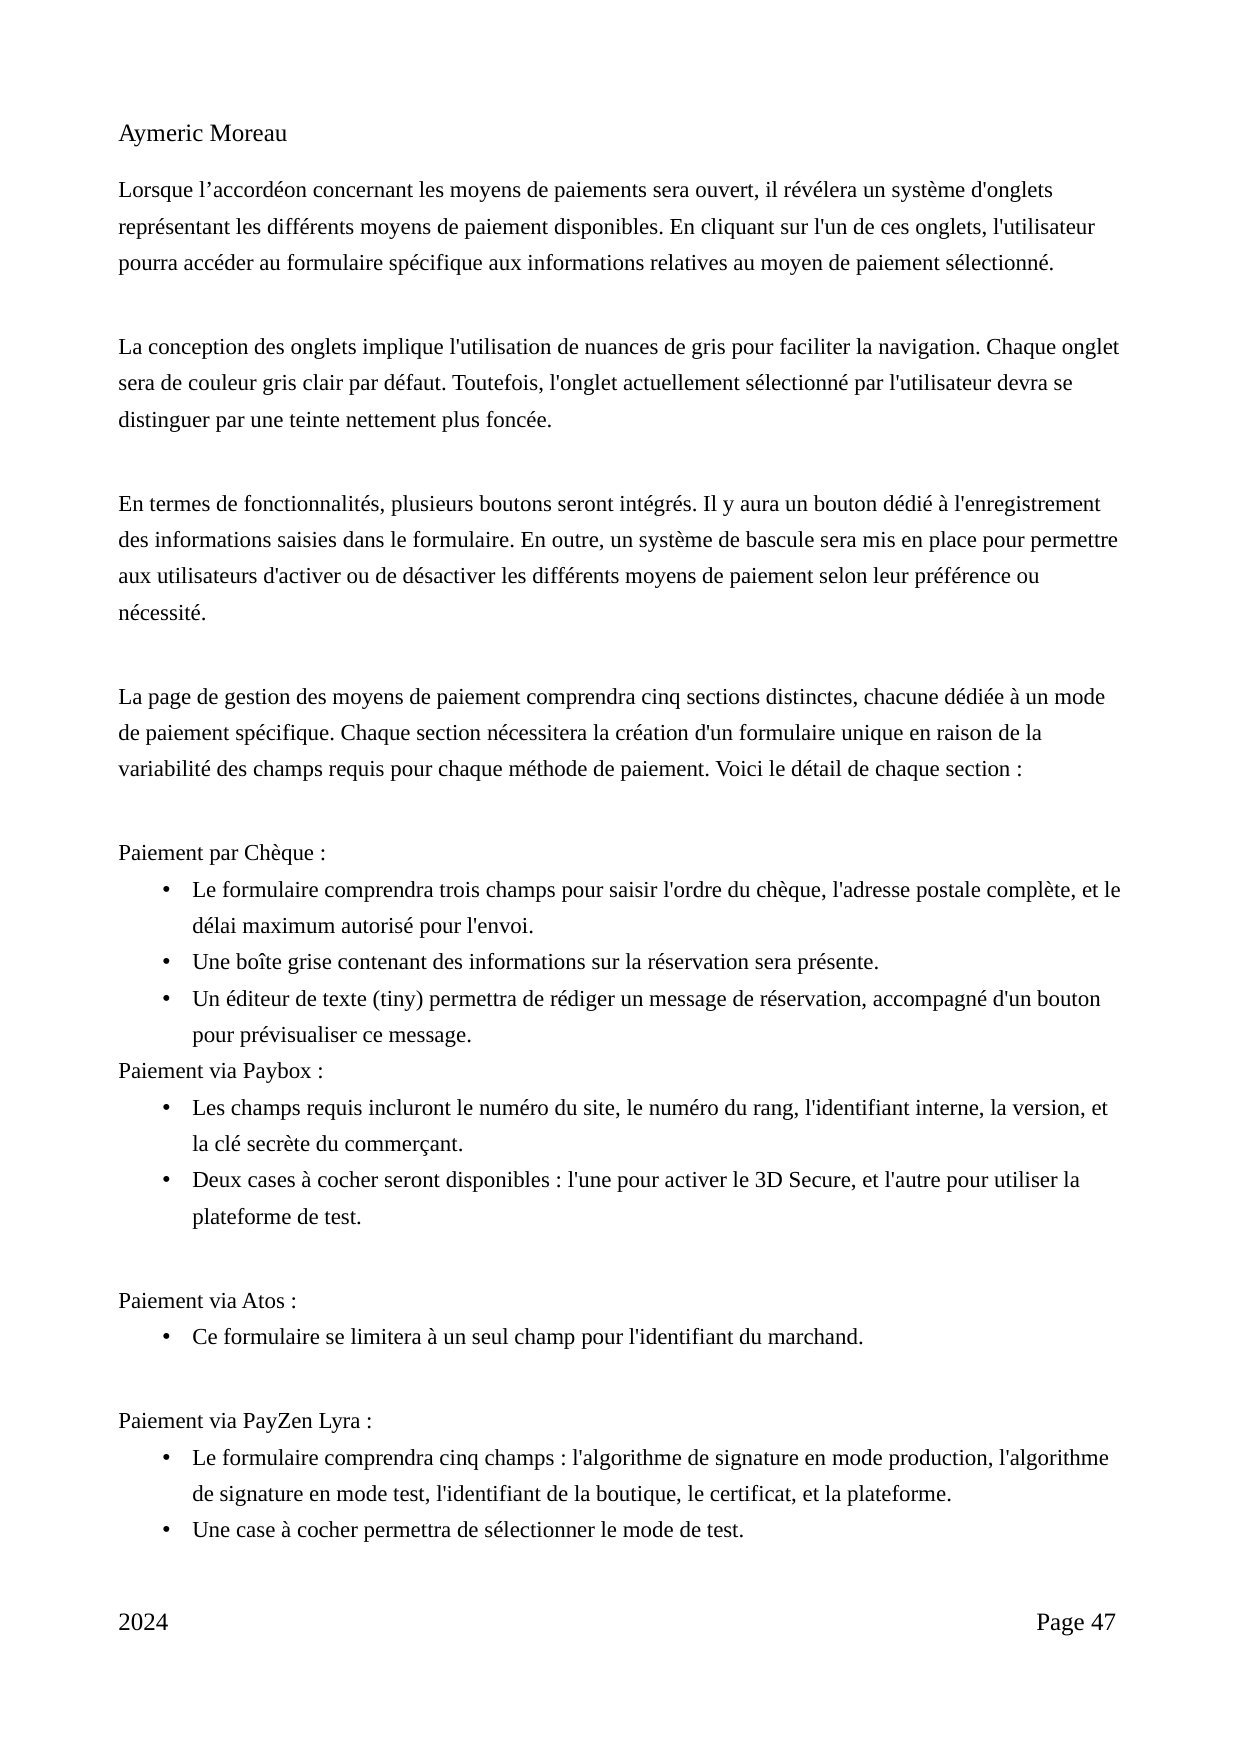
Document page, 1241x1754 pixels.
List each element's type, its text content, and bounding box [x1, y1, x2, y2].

text Paiement via Paybox : [118, 1057, 1122, 1084]
list Une case à cocher permettra de sélectionner le mode de test. [162, 1516, 1122, 1543]
list Une boîte grise contenant des informations sur la réservation sera présente. [162, 948, 1122, 975]
text En termes de fonctionnalités, plusieurs boutons seront intégrés. Il y aura un bouton dédié à l'enregistrement des informations saisies dans le formulaire. En outre, un système de bascule sera mis en place pour permettre aux utilisateurs d'activer ou de désactiver les différents moyens de paiement selon leur préférence ou nécessité. [118, 490, 1122, 625]
text Paiement via PayZen Lyra : [118, 1407, 1122, 1433]
list Ce formulaire se limitera à un seul champ pour l'identifiant du marchand. [162, 1323, 1122, 1349]
text Lorsque l’accordéon concernant les moyens de paiements sera ouvert, il révélera un système d'onglets représentant les différents moyens de paiement disponibles. En cliquant sur l'un de ces onglets, l'utilisateur pourra accéder au formulaire spécifique aux informations relatives au moyen de paiement sélectionné. [118, 176, 1122, 275]
list Les champs requis incluront le numéro du site, le numéro du rang, l'identifiant interne, la version, et la clé secrète du commerçant. [162, 1094, 1122, 1157]
text Paiement par Chèque : [118, 839, 1122, 866]
text Paiement via Atos : [118, 1287, 1122, 1313]
text La conception des onglets implique l'utilisation de nuances de gris pour faciliter la navigation. Chaque onglet sera de couleur gris clair par défaut. Toutefois, l'onglet actuellement sélectionné par l'utilisateur devra se distinguer par une teinte nettement plus foncée. [118, 333, 1122, 432]
list Le formulaire comprendra trois champs pour saisir l'ordre du chèque, l'adresse postale complète, et le délai maximum autorisé pour l'envoi. [162, 876, 1122, 938]
list Le formulaire comprendra cinq champs : l'algorithme de signature en mode production, l'algorithme de signature en mode test, l'identifiant de la boutique, le certificat, et la plateforme. [162, 1443, 1122, 1506]
list Un éditeur de texte (tiny) permettra de rédiger un message de réservation, accompagné d'un bouton pour prévisualiser ce message. [162, 985, 1122, 1047]
text La page de gestion des moyens de paiement comprendra cinq sections distinctes, chacune dédiée à un mode de paiement spécifique. Chaque section nécessitera la création d'un formulaire unique en raison de la variabilité des champs requis pour chaque méthode de paiement. Voici le détail de chaque section : [118, 683, 1122, 782]
list Deux cases à cocher seront disponibles : l'une pour activer le 3D Secure, et l'autre pour utiliser la plateforme de test. [162, 1167, 1122, 1229]
